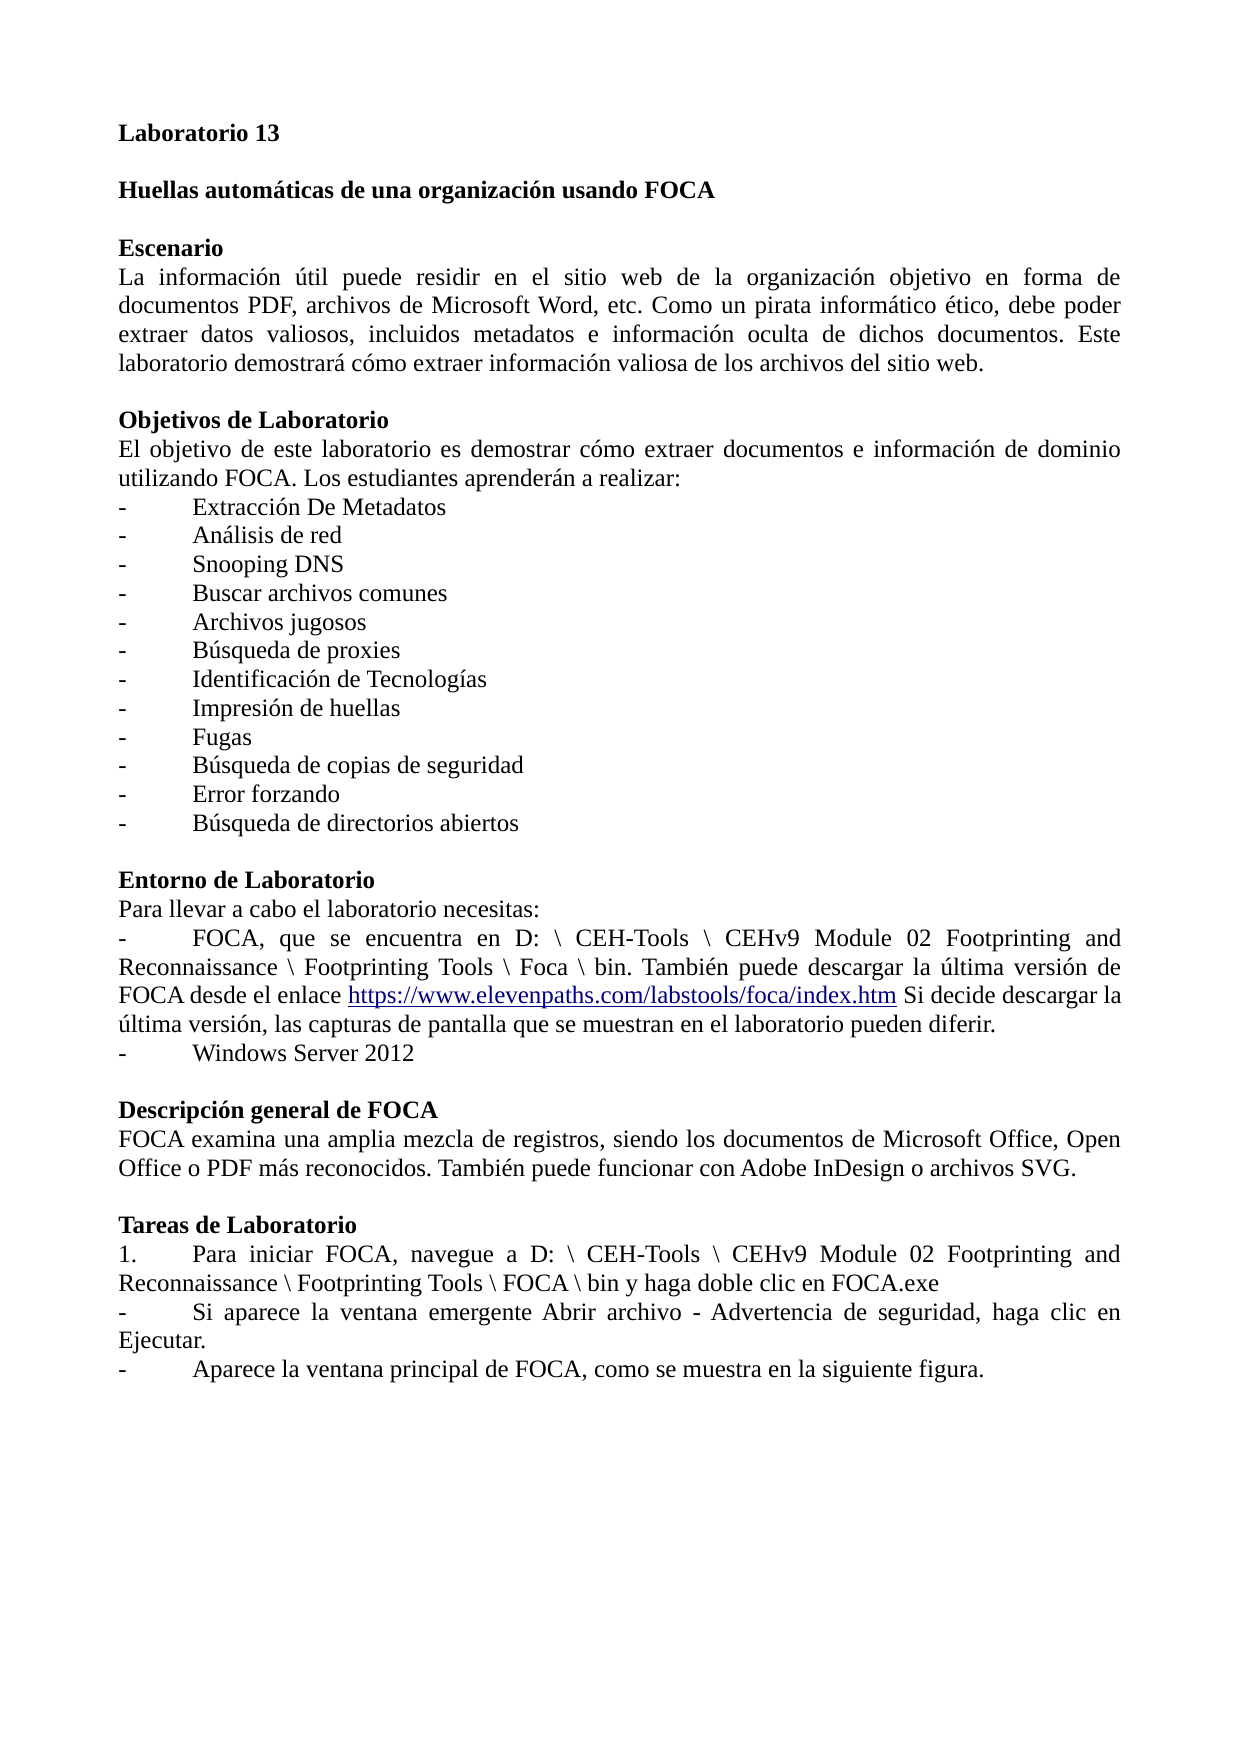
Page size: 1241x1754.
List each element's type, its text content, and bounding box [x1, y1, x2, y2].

text - Búsqueda de proxies [118, 636, 1122, 664]
text Para llevar a cabo el laboratorio necesitas: [118, 894, 1122, 923]
text - Búsqueda de directorios abiertos [118, 808, 1122, 837]
text Objetivos de Laboratorio [118, 406, 1122, 434]
text Entorno de Laboratorio [118, 866, 1122, 894]
text Escenario [118, 233, 1122, 262]
text - Impresión de huellas [118, 693, 1122, 722]
text - Error forzando [118, 779, 1122, 808]
text - Si aparece la ventana emergente Abrir archivo - Advertencia de seguridad, haga clic en Ejecutar. [118, 1297, 1122, 1354]
text Laboratorio 13 [118, 118, 1122, 147]
text El objetivo de este laboratorio es demostrar cómo extraer documentos e información de dominio utilizando FOCA. Los estudiantes aprenderán a realizar: [118, 434, 1122, 492]
text - Windows Server 2012 [118, 1038, 1122, 1067]
text FOCA examina una amplia mezcla de registros, siendo los documentos de Microsoft Office, Open Office o PDF más reconocidos. También puede funcionar con Adobe InDesign o archivos SVG. [118, 1124, 1122, 1182]
text Huellas automáticas de una organización usando FOCA [118, 176, 1122, 204]
text - Extracción De Metadatos [118, 492, 1122, 521]
text - Buscar archivos comunes [118, 578, 1122, 607]
text Descripción general de FOCA [118, 1096, 1122, 1124]
text Tareas de Laboratorio [118, 1211, 1122, 1239]
text La información útil puede residir en el sitio web de la organización objetivo en forma de documentos PDF, archivos de Microsoft Word, etc. Como un pirata informático ético, debe poder extraer datos valiosos, incluidos metadatos e información oculta de dichos documentos. Este laboratorio demostrará cómo extraer información valiosa de los archivos del sitio web. [118, 262, 1122, 377]
text - Fugas [118, 722, 1122, 751]
text 1. Para iniciar FOCA, navegue a D: \ CEH-Tools \ CEHv9 Module 02 Footprinting and Reconnaissance \ Footprinting Tools \ FOCA \ bin y haga doble clic en FOCA.exe [118, 1239, 1122, 1297]
text - Archivos jugosos [118, 607, 1122, 636]
text - Aparece la ventana principal de FOCA, como se muestra en la siguiente figura. [118, 1354, 1122, 1383]
text - Análisis de red [118, 521, 1122, 549]
text - Snooping DNS [118, 549, 1122, 578]
text - Identificación de Tecnologías [118, 664, 1122, 693]
text - FOCA, que se encuentra en D: \ CEH-Tools \ CEHv9 Module 02 Footprinting and Reconnaissance \ Footprinting Tools \ Foca \ bin. También puede descargar la última versión de FOCA desde el enlace https://www.elevenpaths.com/labstools/foca/index.htm Si decide descargar la última versión, las capturas de pantalla que se muestran en el laboratorio pueden diferir. [118, 923, 1122, 1038]
text - Búsqueda de copias de seguridad [118, 751, 1122, 779]
